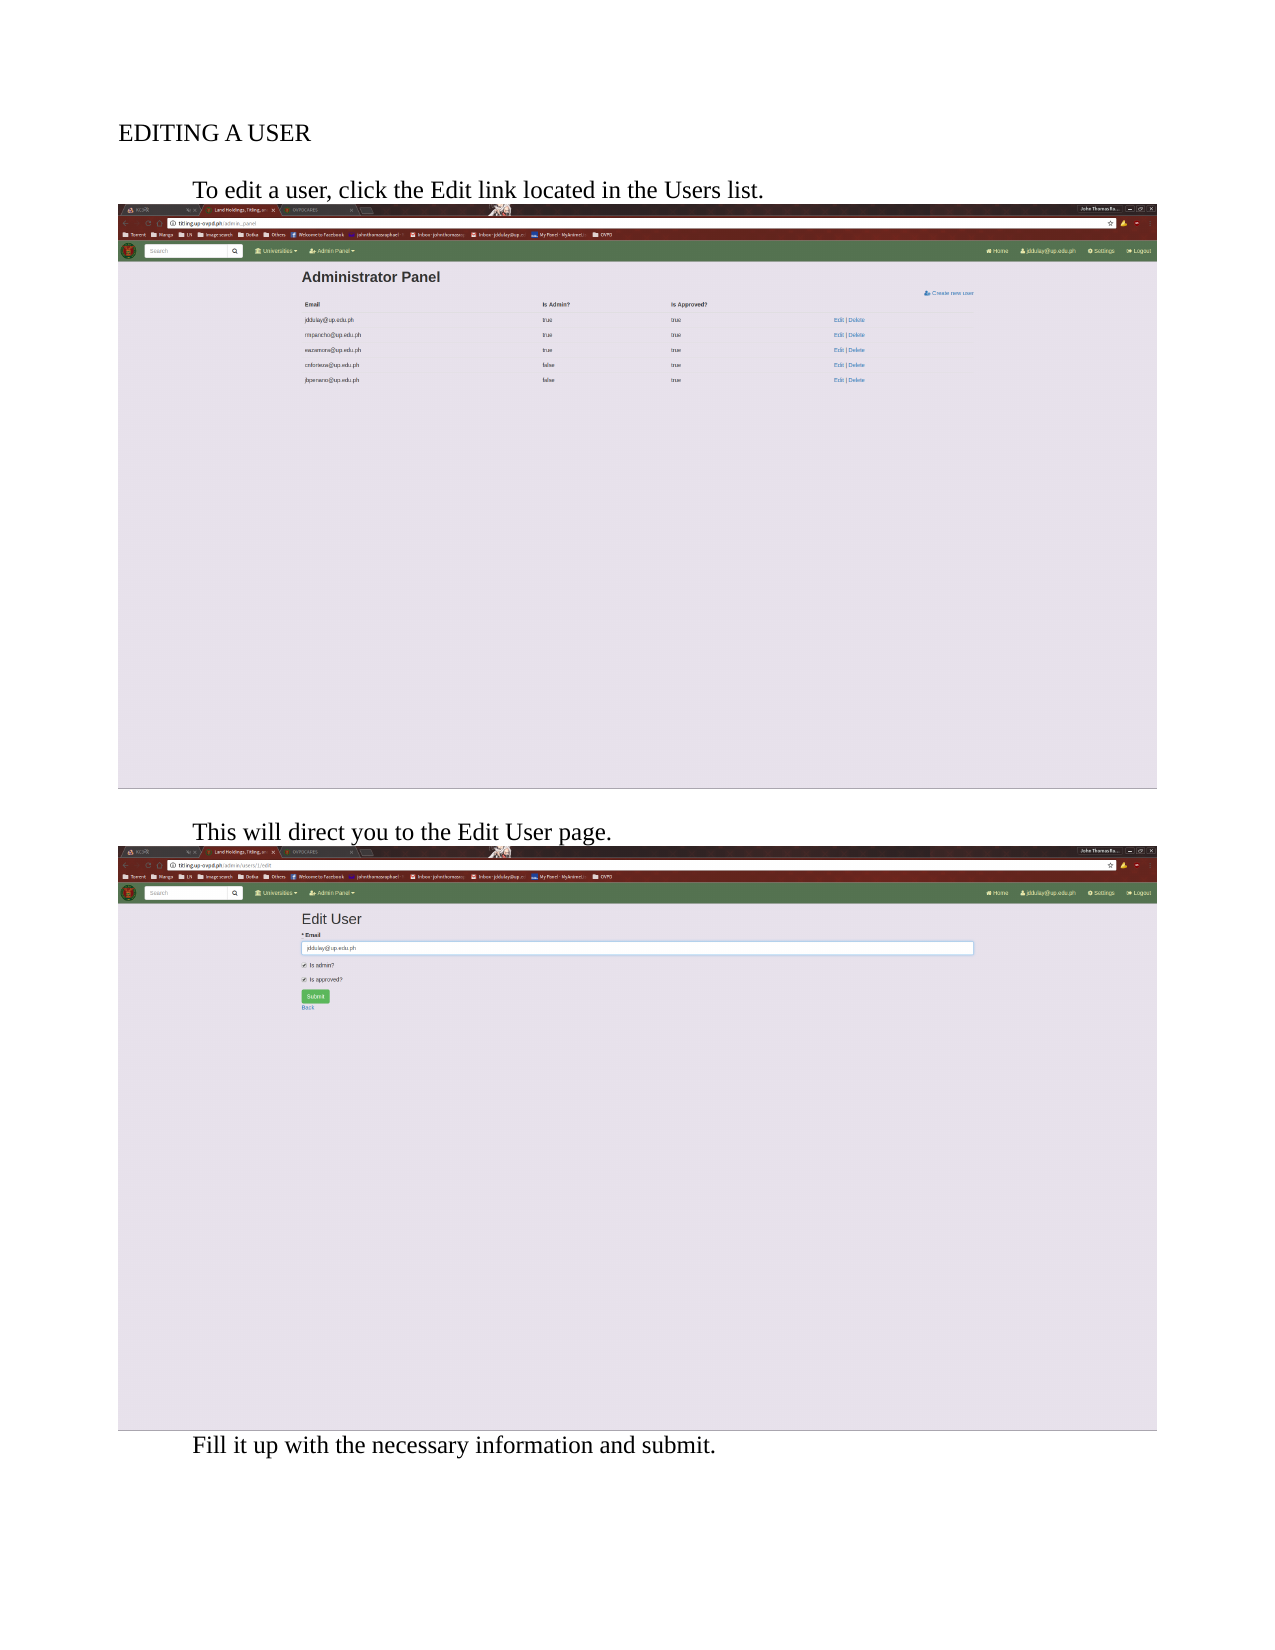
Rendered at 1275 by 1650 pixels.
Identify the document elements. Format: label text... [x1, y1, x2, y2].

picture [118, 204, 1157, 789]
text EDITING A USER [118, 118, 1157, 147]
text To edit a user, click the Edit link located in the Users list. [118, 176, 1157, 204]
text Fill it up with the necessary information and submit. [118, 1431, 1157, 1459]
text This will direct you to the Edit User page. [118, 817, 1157, 846]
picture [118, 846, 1157, 1431]
